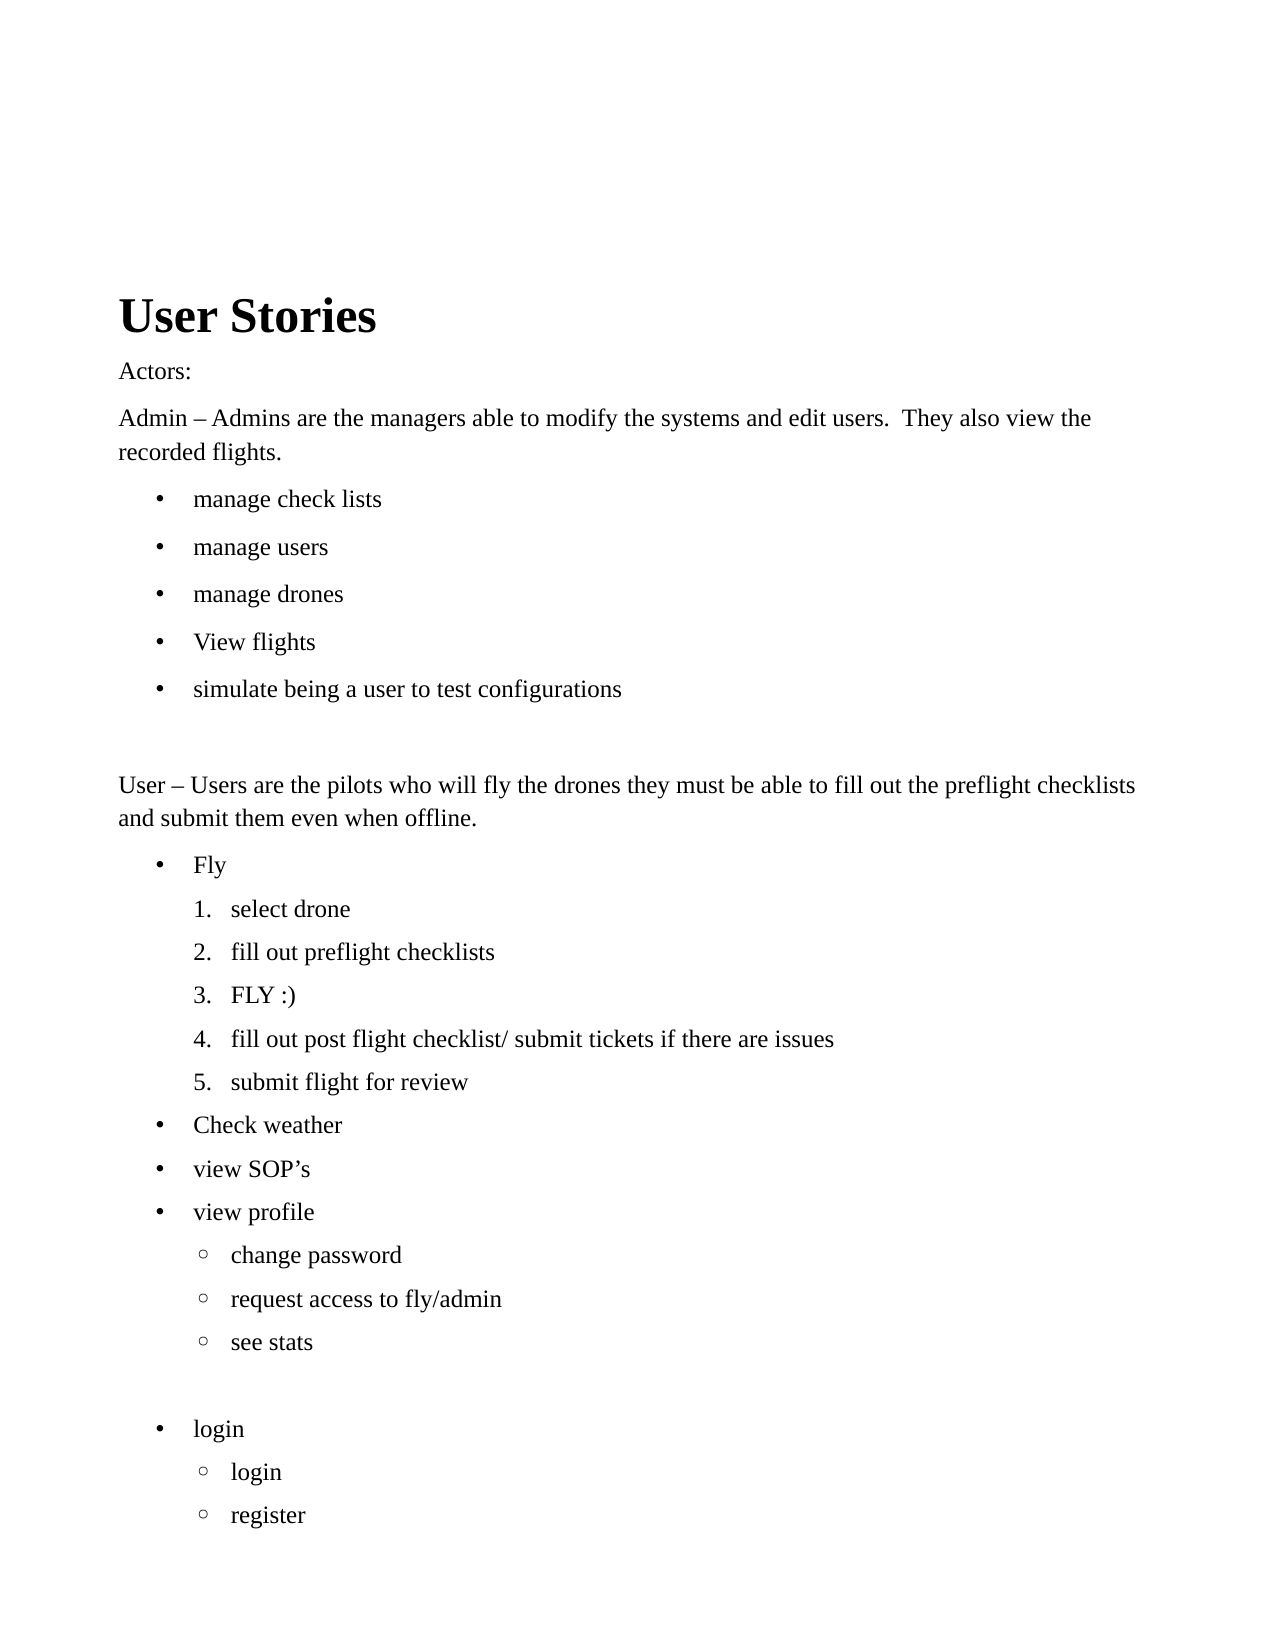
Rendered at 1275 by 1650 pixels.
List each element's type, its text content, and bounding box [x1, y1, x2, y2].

list fill out preflight checklists [193, 937, 1157, 966]
list submit flight for review [193, 1067, 1157, 1096]
list change password [193, 1240, 1157, 1269]
list fill out post flight checklist/ submit tickets if there are issues [193, 1024, 1157, 1052]
list Check weather [156, 1110, 1157, 1139]
list login [156, 1414, 1157, 1442]
list Fly [156, 850, 1157, 879]
text Admin – Admins are the managers able to modify the systems and edit users. They also view the recorded flights. [118, 403, 1157, 465]
list FLY :) [193, 980, 1157, 1009]
list select drone [193, 894, 1157, 922]
list request access to fly/admin [193, 1284, 1157, 1312]
text Actors: [118, 356, 1157, 385]
list view SOP’s [156, 1154, 1157, 1182]
text User – Users are the pilots who will fly the drones they must be able to fill out the preflight checklists and submit them even when offline. [118, 770, 1157, 832]
list manage check lists [156, 484, 1157, 513]
list manage drones [156, 579, 1157, 608]
list login [193, 1457, 1157, 1486]
list view profile [156, 1197, 1157, 1226]
list View flights [156, 627, 1157, 656]
list simulate being a user to test configurations [156, 674, 1157, 703]
list see stats [193, 1327, 1157, 1356]
list manage users [156, 532, 1157, 561]
list register [193, 1500, 1157, 1529]
subtitle User Stories [118, 286, 1157, 343]
